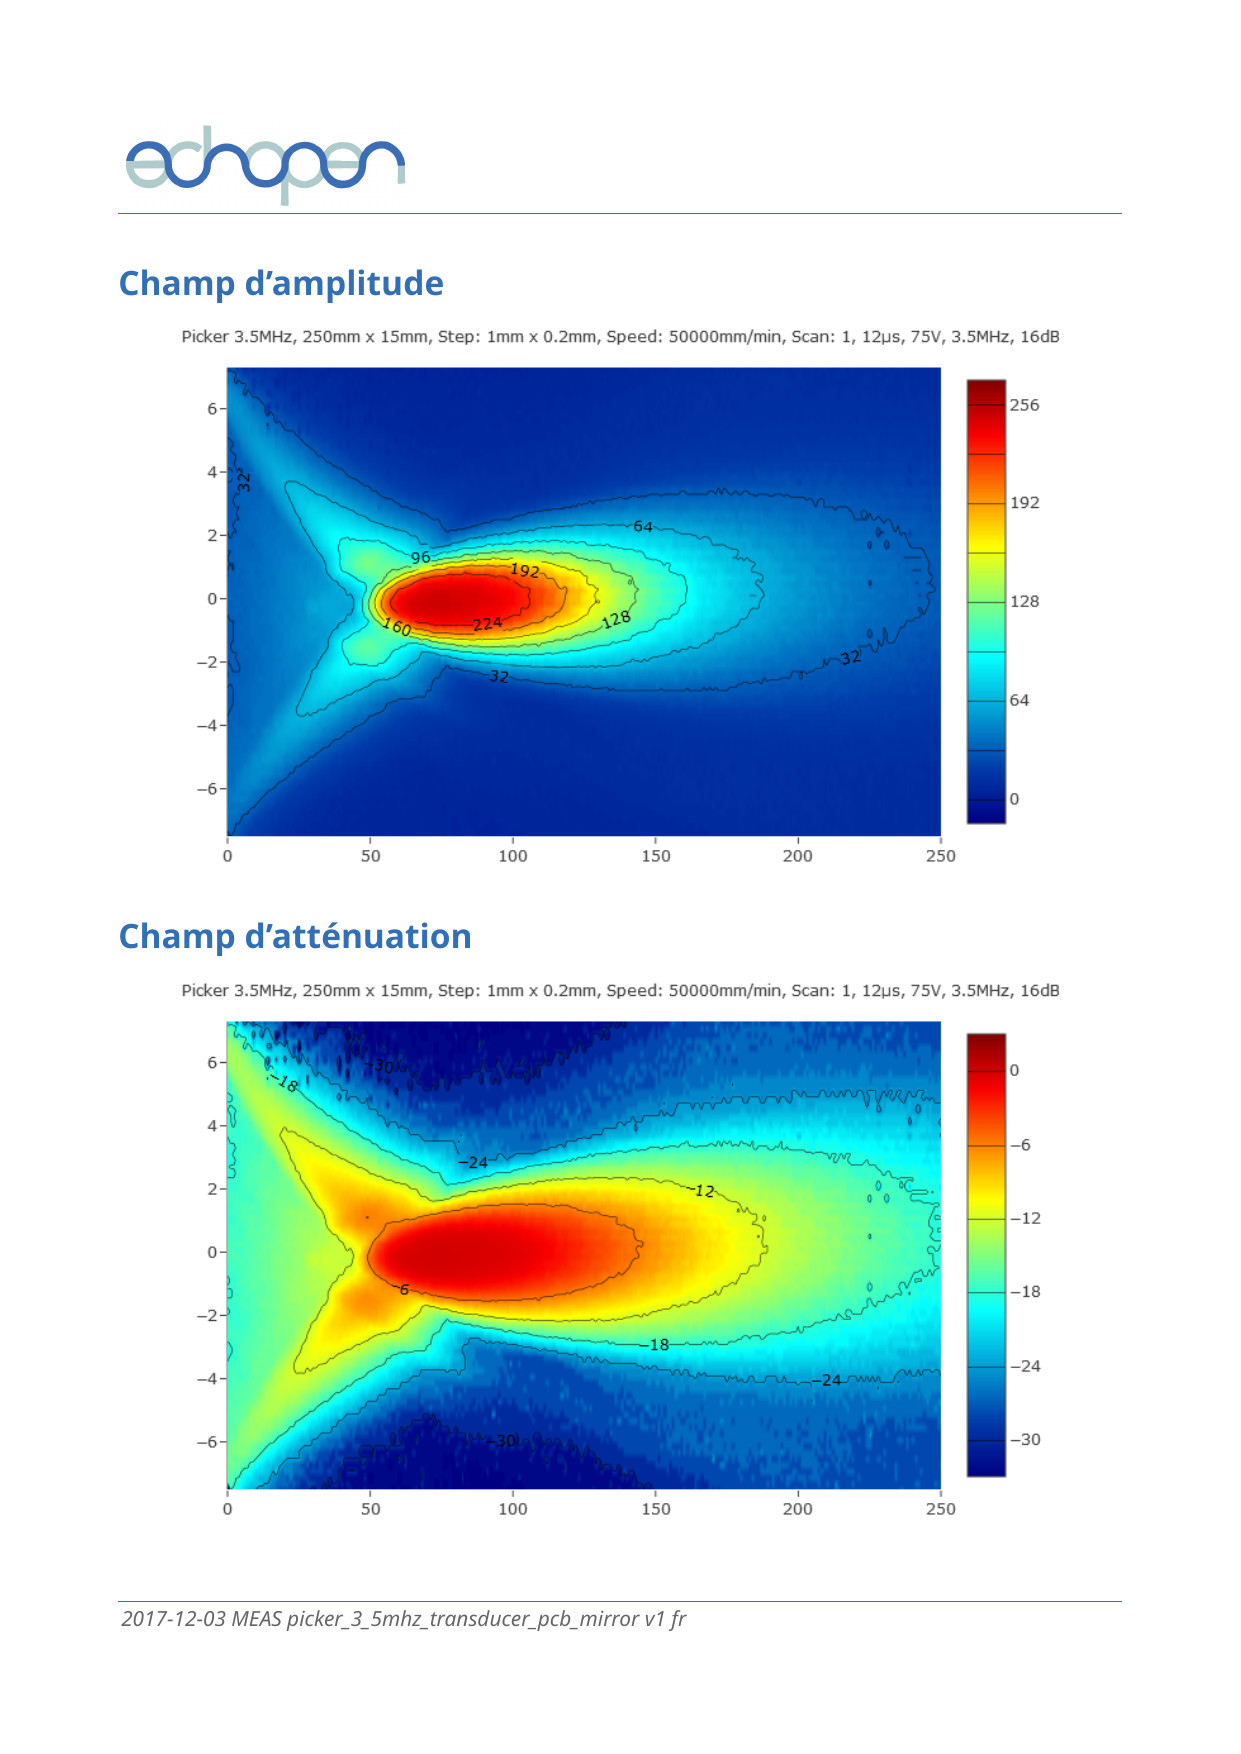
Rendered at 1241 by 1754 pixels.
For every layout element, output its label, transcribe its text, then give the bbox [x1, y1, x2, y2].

picture [177, 971, 1063, 1540]
subtitle Champ d’amplitude [118, 259, 1122, 305]
picture [177, 317, 1063, 887]
subtitle Champ d’atténuation [118, 913, 1122, 959]
picture [123, 123, 407, 208]
